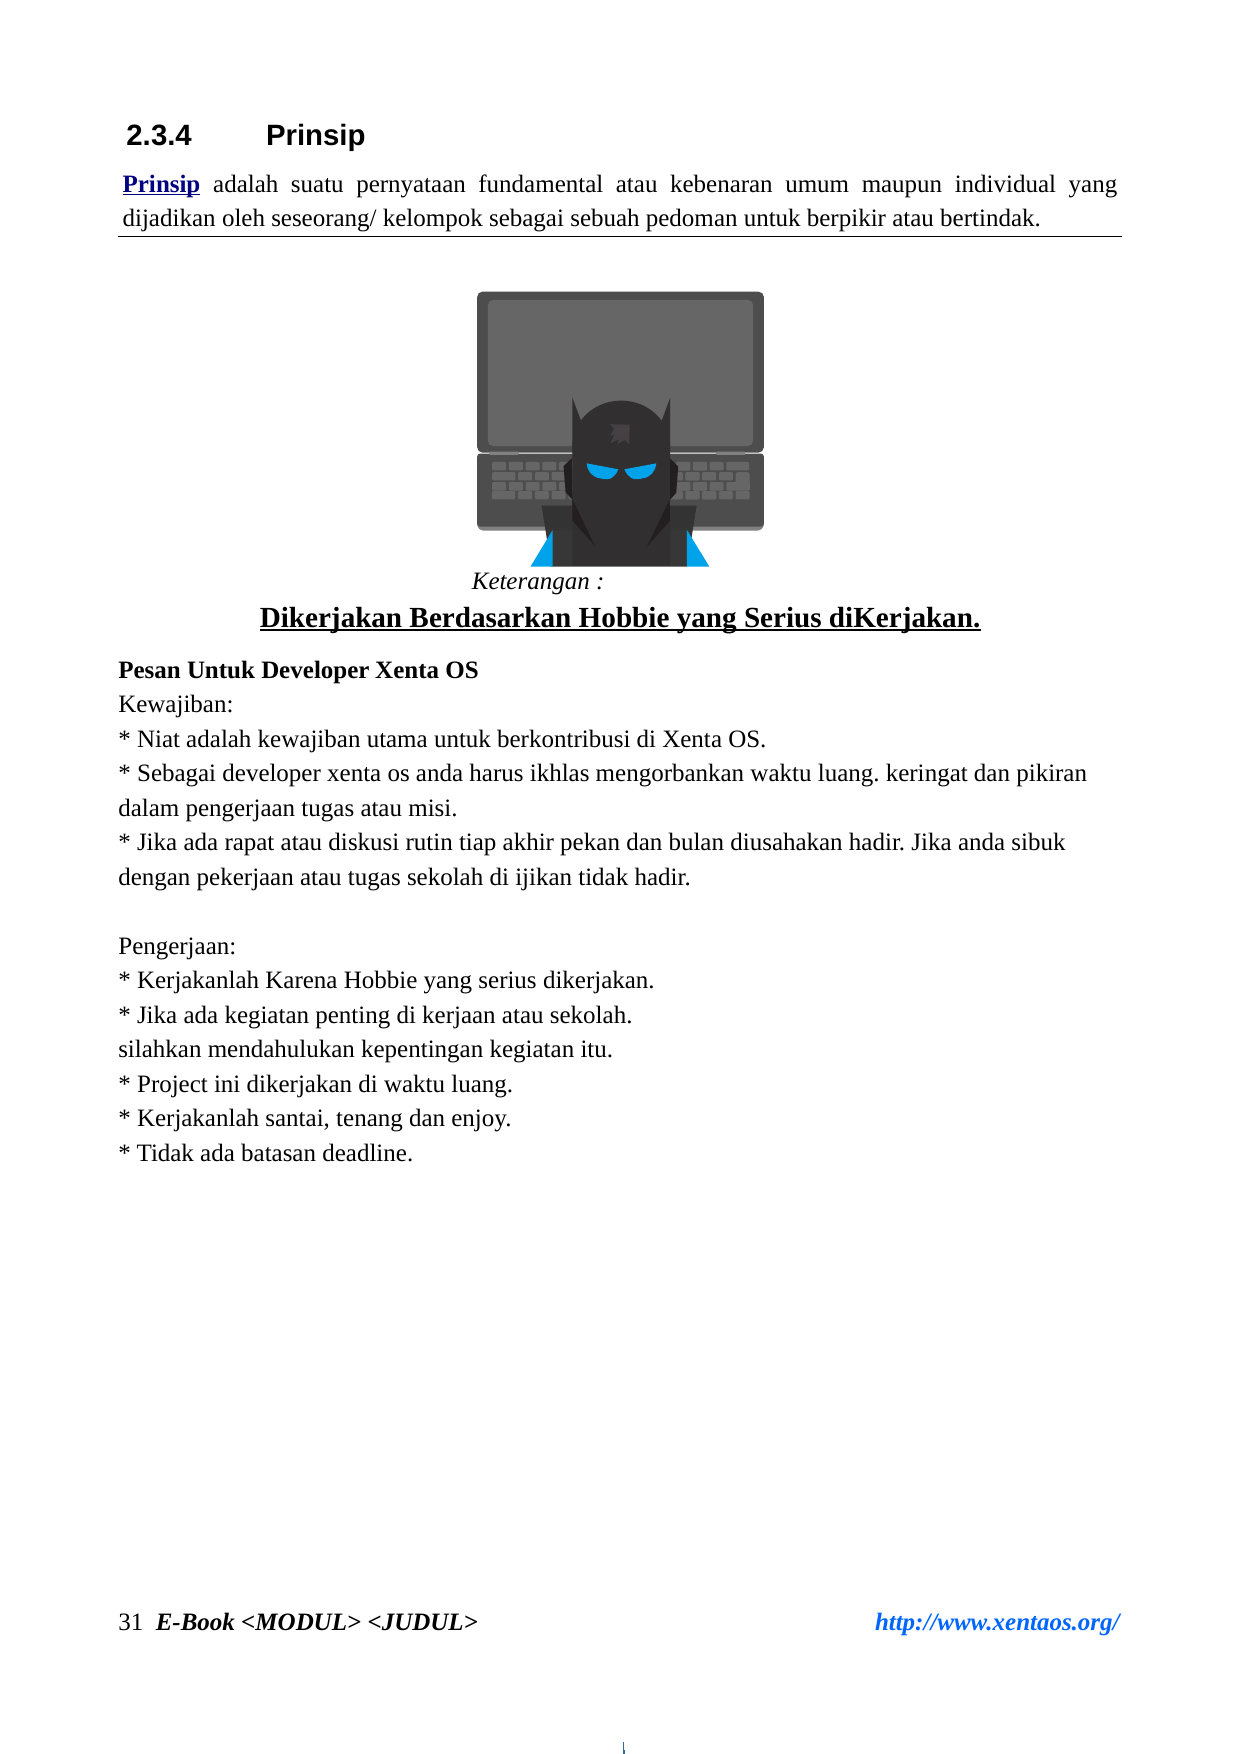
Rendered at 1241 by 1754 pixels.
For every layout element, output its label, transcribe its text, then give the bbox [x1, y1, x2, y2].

text Keterangan : [472, 269, 769, 595]
subtitle Prinsip [118, 118, 1122, 152]
text Pesan Untuk Developer Xenta OS Kewajiban: * Niat adalah kewajiban utama untuk berkontribusi di Xenta OS. * Sebagai developer xenta os anda harus ikhlas mengorbankan waktu luang. keringat dan pikiran dalam pengerjaan tugas atau misi. * Jika ada rapat atau diskusi rutin tiap akhir pekan dan bulan diusahakan hadir. Jika anda sibuk dengan pekerjaan atau tugas sekolah di ijikan tidak hadir. Pengerjaan: * Kerjakanlah Karena Hobbie yang serius dikerjakan. * Jika ada kegiatan penting di kerjaan atau sekolah. silahkan mendahulukan kepentingan kegiatan itu. * Project ini dikerjakan di waktu luang. * Kerjakanlah santai, tenang dan enjoy. * Tidak ada batasan deadline. [118, 655, 1122, 1166]
text Dikerjakan Berdasarkan Hobbie yang Serius diKerjakan. [118, 600, 1122, 634]
text Prinsip adalah suatu pernyataan fundamental atau kebenaran umum maupun individual yang dijadikan oleh seseorang/ kelompok sebagai sebuah pedoman untuk berpikir atau bertindak. [118, 164, 1122, 236]
